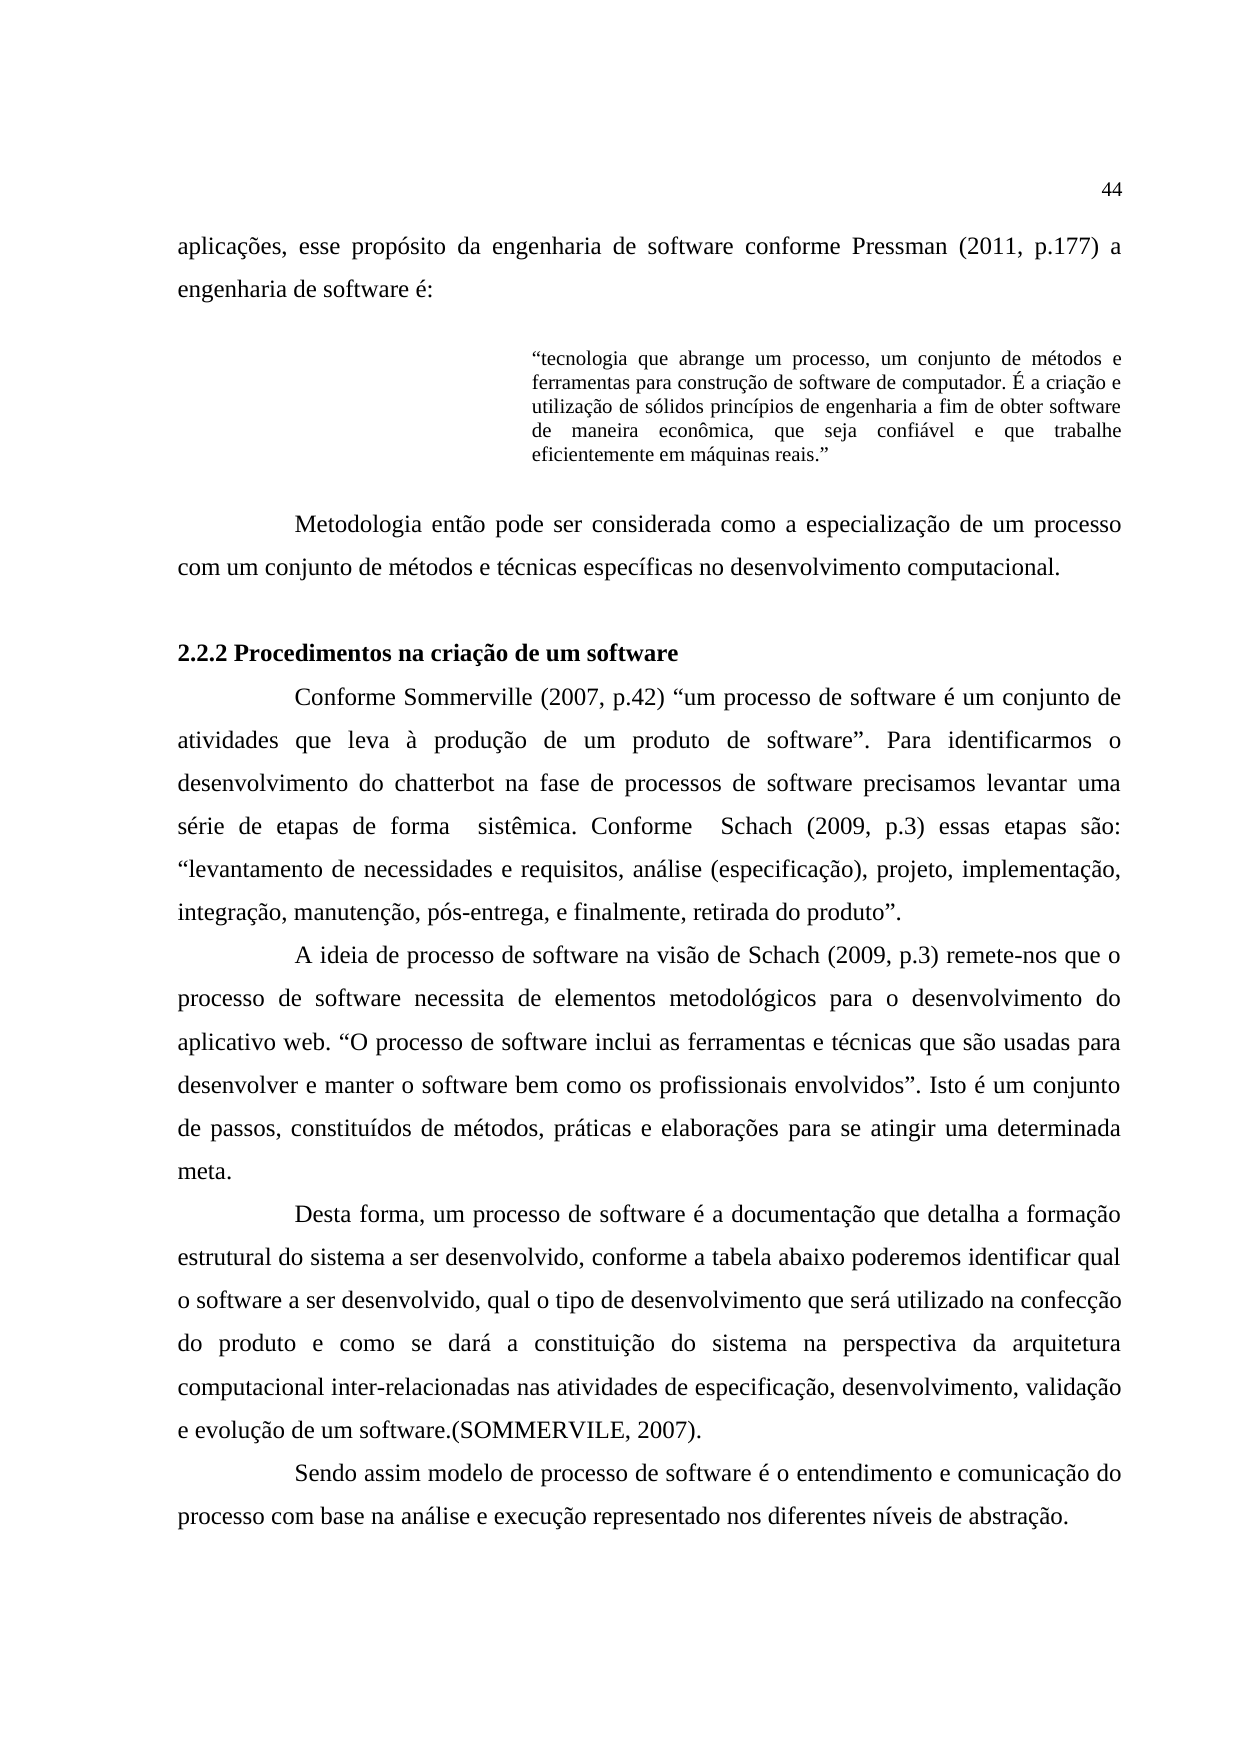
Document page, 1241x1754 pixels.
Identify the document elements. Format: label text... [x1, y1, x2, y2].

text A ideia de processo de software na visão de Schach (2009, p.3) remete-nos que o processo de software necessita de elementos metodológicos para o desenvolvimento do aplicativo web. “O processo de software inclui as ferramentas e técnicas que são usadas para desenvolver e manter o software bem como os profissionais envolvidos”. Isto é um conjunto de passos, constituídos de métodos, práticas e elaborações para se atingir uma determinada meta. [177, 940, 1122, 1185]
text aplicações, esse propósito da engenharia de software conforme Pressman (2011, p.177) a engenharia de software é: [177, 231, 1122, 303]
text Conforme Sommerville (2007, p.42) “um processo de software é um conjunto de atividades que leva à produção de um produto de software”. Para identificarmos o desenvolvimento do chatterbot na fase de processos de software precisamos levantar uma série de etapas de forma sistêmica. Conforme Schach (2009, p.3) essas etapas são: “levantamento de necessidades e requisitos, análise (especificação), projeto, implementação, integração, manutenção, pós-entrega, e finalmente, retirada do produto”. [177, 682, 1122, 926]
text Sendo assim modelo de processo de software é o entendimento e comunicação do processo com base na análise e execução representado nos diferentes níveis de abstração. [177, 1458, 1122, 1530]
text 2.2.2 Procedimentos na criação de um software [177, 638, 1122, 667]
text “tecnologia que abrange um processo, um conjunto de métodos e ferramentas para construção de software de computador. É a criação e utilização de sólidos princípios de engenharia a fim de obter software de maneira econômica, que seja confiável e que trabalhe eficientemente em máquinas reais.” [532, 346, 1122, 466]
text Metodologia então pode ser considerada como a especialização de um processo com um conjunto de métodos e técnicas específicas no desenvolvimento computacional. [177, 509, 1122, 581]
text Desta forma, um processo de software é a documentação que detalha a formação estrutural do sistema a ser desenvolvido, conforme a tabela abaixo poderemos identificar qual o software a ser desenvolvido, qual o tipo de desenvolvimento que será utilizado na confecção do produto e como se dará a constituição do sistema na perspectiva da arquitetura computacional inter-relacionadas nas atividades de especificação, desenvolvimento, validação e evolução de um software.(SOMMERVILE, 2007). [177, 1199, 1122, 1443]
